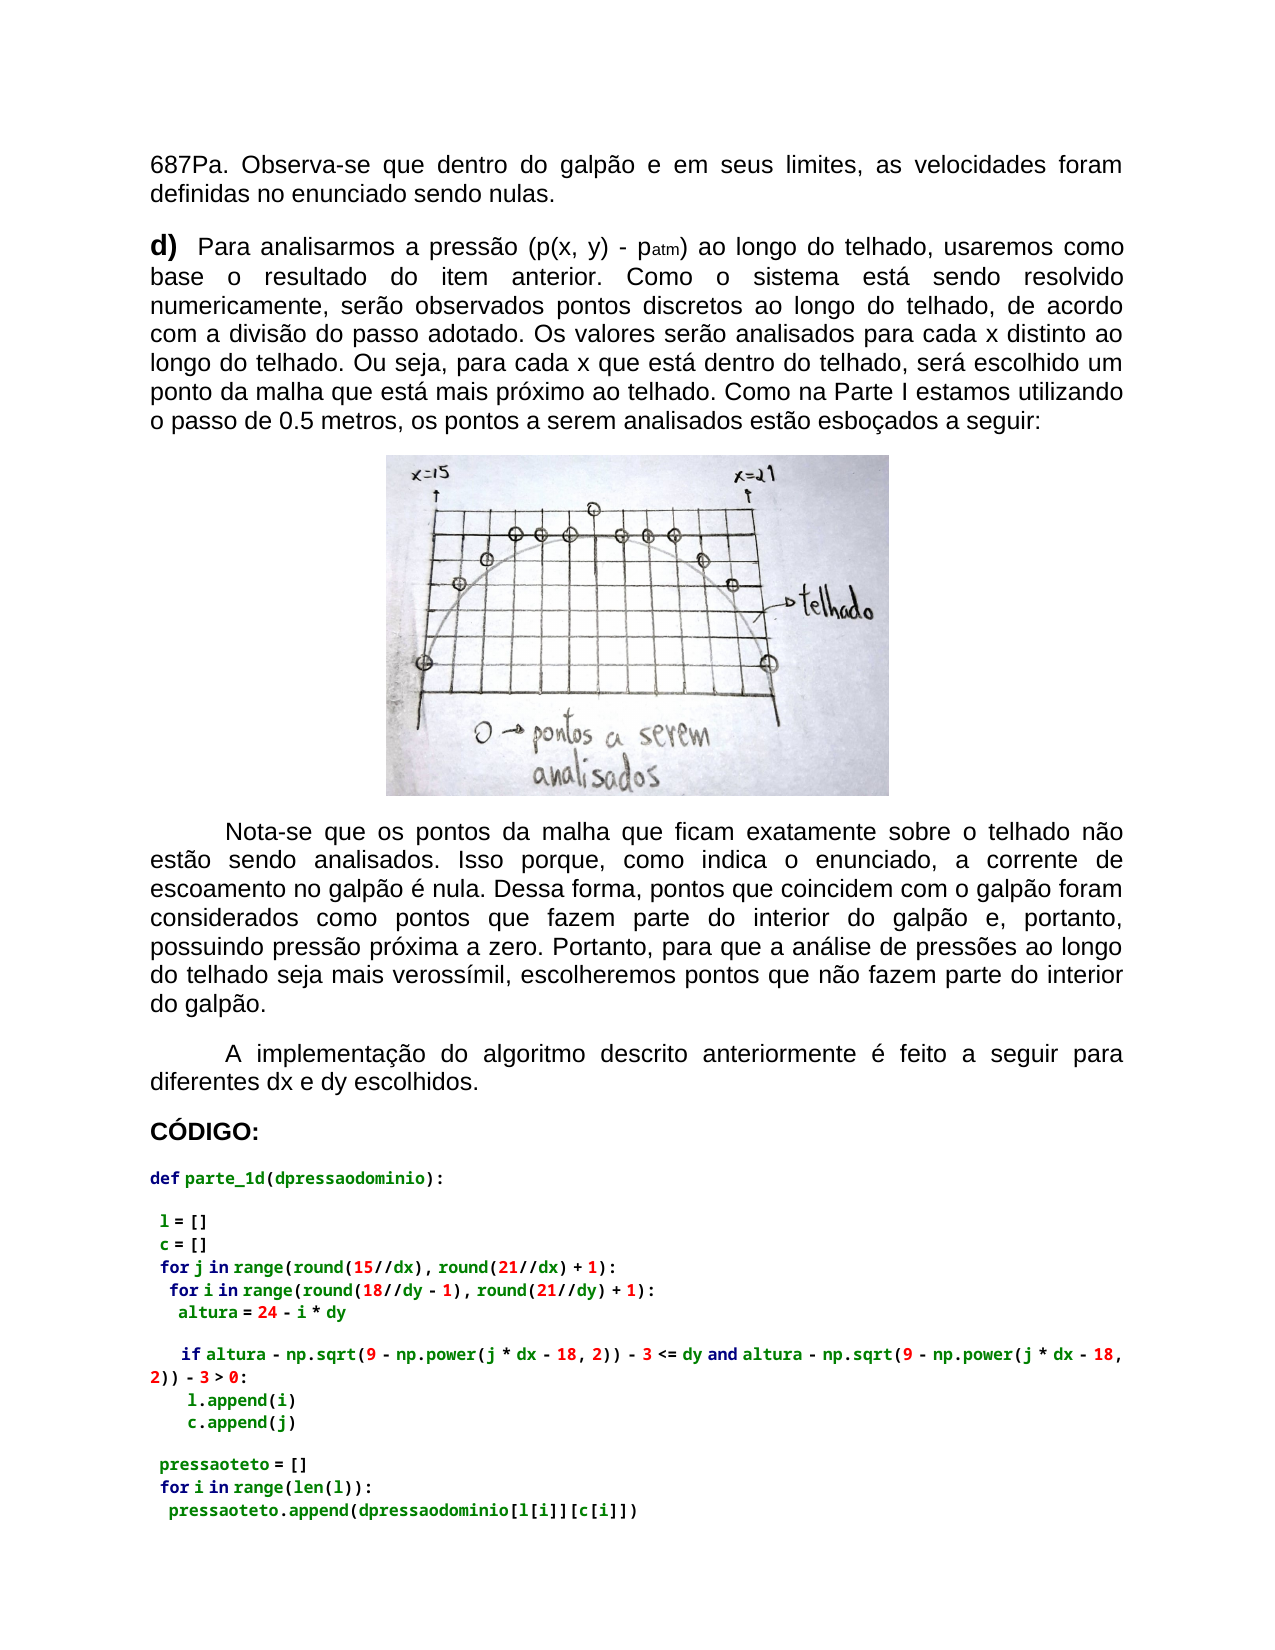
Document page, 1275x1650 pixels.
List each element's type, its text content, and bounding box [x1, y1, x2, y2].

text def parte_1d(dpressaodominio): [150, 1167, 1125, 1189]
text c = [] [150, 1233, 1125, 1256]
text Nota-se que os pontos da malha que ficam exatamente sobre o telhado não estão sendo analisados. Isso porque, como indica o enunciado, a corrente de escoamento no galpão é nula. Dessa forma, pontos que coincidem com o galpão foram considerados como pontos que fazem parte do interior do galpão e, portanto, possuindo pressão próxima a zero. Portanto, para que a análise de pressões ao longo do telhado seja mais verossímil, escolheremos pontos que não fazem parte do interior do galpão. [150, 817, 1125, 1018]
text for j in range(round(15//dx), round(21//dx) + 1): [150, 1256, 1125, 1278]
text A implementação do algoritmo descrito anteriormente é feito a seguir para diferentes dx e dy escolhidos. [150, 1039, 1125, 1096]
text pressaoteto = [] [150, 1453, 1125, 1476]
text CÓDIGO: [150, 1117, 1125, 1146]
text d) Para analisarmos a pressão (p(x, y) - patm) ao longo do telhado, usaremos como base o resultado do item anterior. Como o sistema está sendo resolvido numericamente, serão observados pontos discretos ao longo do telhado, de acordo com a divisão do passo adotado. Os valores serão analisados para cada x distinto ao longo do telhado. Ou seja, para cada x que está dentro do telhado, será escolhido um ponto da malha que está mais próximo ao telhado. Como na Parte I estamos utilizando o passo de 0.5 metros, os pontos a serem analisados estão esboçados a seguir: [150, 228, 1125, 434]
text for i in range(len(l)): [150, 1476, 1125, 1498]
text -687Pa. Observa-se que dentro do galpão e em seus limites, as velocidades foram definidas no enunciado sendo nulas. [150, 150, 1125, 207]
picture [386, 455, 889, 796]
text if altura - np.sqrt(9 - np.power(j * dx - 18, 2)) - 3 <= dy and altura - np.sqrt(9 - np.power(j * dx - 18, 2)) - 3 > 0: [150, 1343, 1125, 1388]
text altura = 24 - i * dy [150, 1301, 1125, 1324]
text c.append(j) [150, 1411, 1125, 1434]
text pressaoteto.append(dpressaodominio[l[i]][c[i]]) [150, 1498, 1125, 1521]
text l.append(i) [150, 1388, 1125, 1411]
text l = [] [150, 1210, 1125, 1233]
text for i in range(round(18//dy - 1), round(21//dy) + 1): [150, 1278, 1125, 1301]
